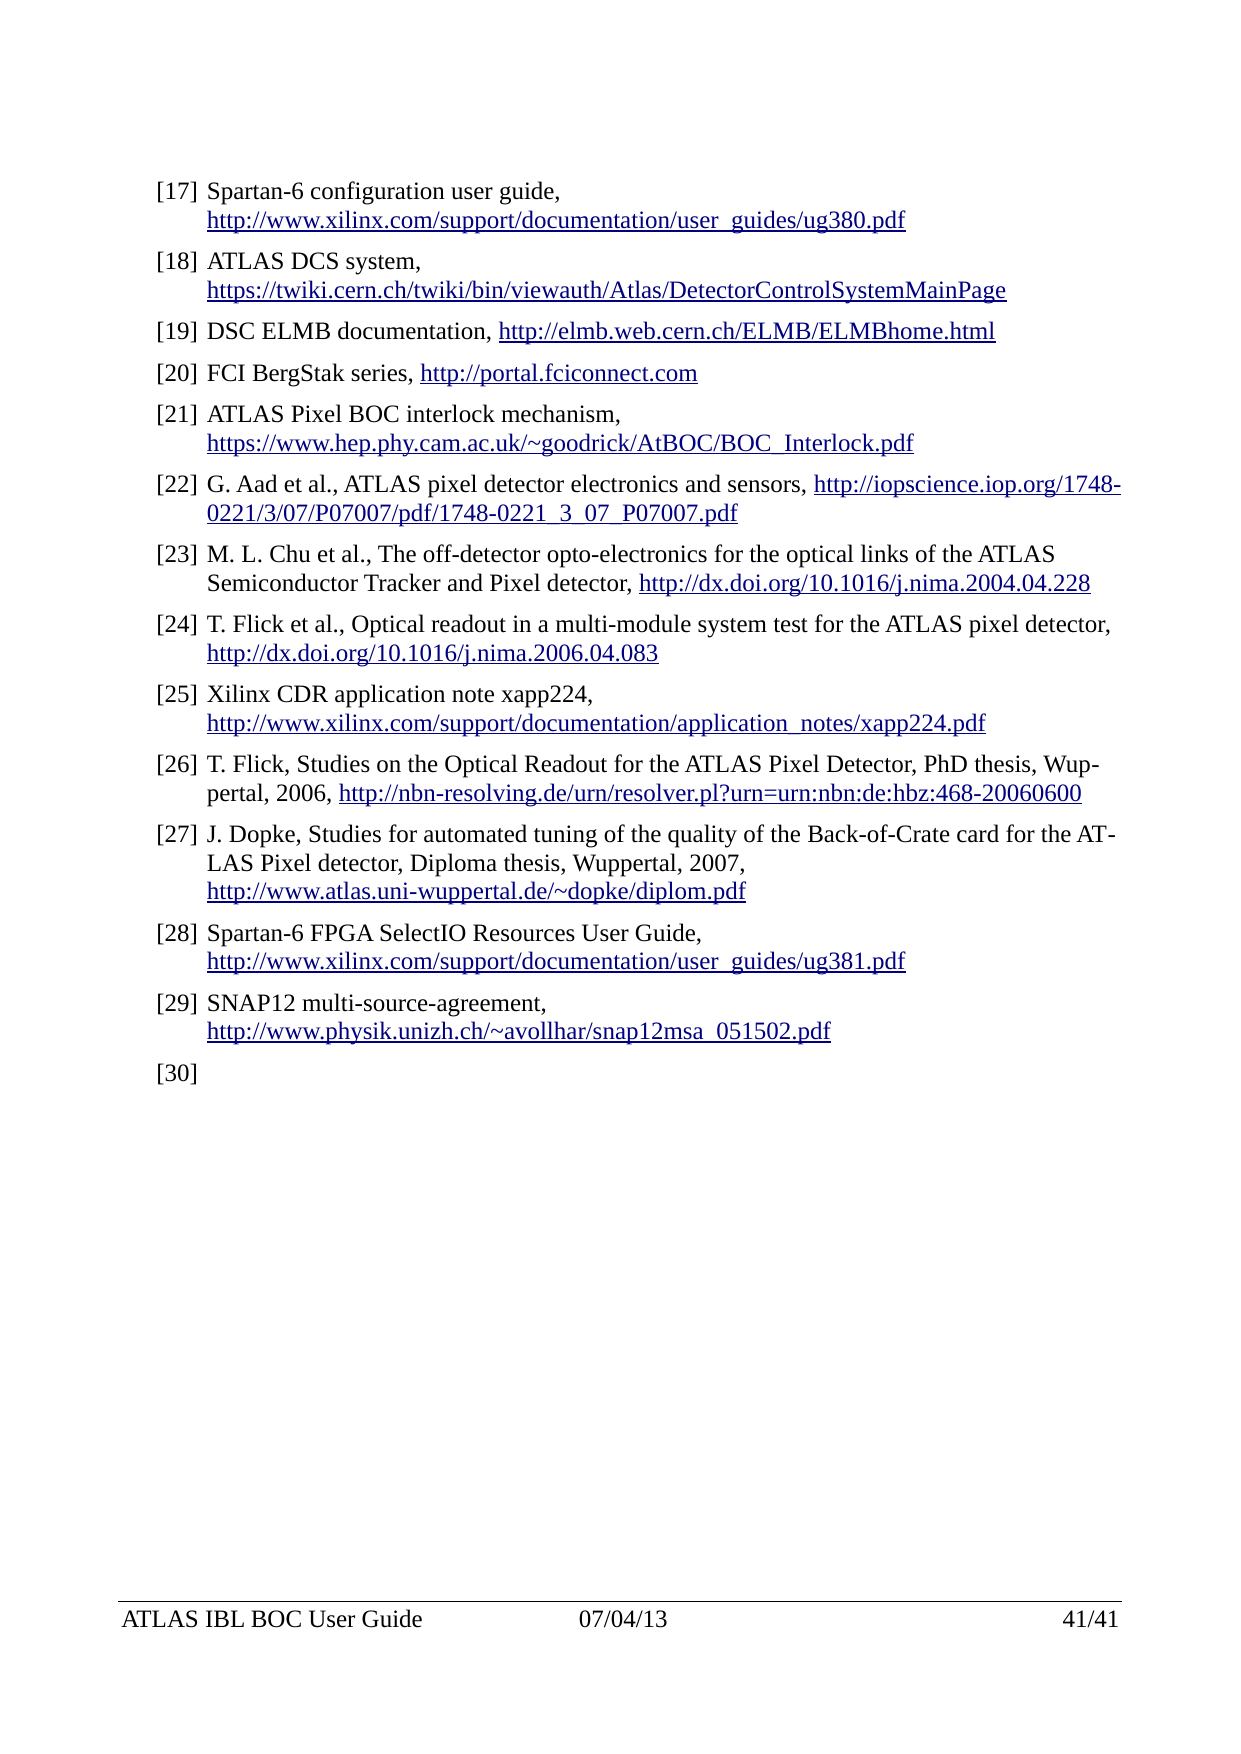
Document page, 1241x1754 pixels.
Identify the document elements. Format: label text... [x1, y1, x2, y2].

list T. Flick, Studies on the Optical Readout for the ATLAS Pixel Detector, PhD thesis, Wup­pertal, 2006, http://nbn-resolving.de/urn/resolver.pl?urn=urn:nbn:de:hbz:468-20060600 [156, 749, 1122, 806]
list J. Dopke, Studies for automated tuning of the quality of the Back-of-Crate card for the AT­LAS Pixel detector, Diploma thesis, Wuppertal, 2007, http://www.atlas.uni-wuppertal.de/~dopke/diplom.pdf [156, 819, 1122, 905]
list ATLAS DCS system, https://twiki.cern.ch/twiki/bin/viewauth/Atlas/DetectorControlSystemMainPage [156, 246, 1122, 304]
list Spartan-6 FPGA SelectIO Resources User Guide, http://www.xilinx.com/support/documentation/user_guides/ug381.pdf [156, 918, 1122, 975]
list ATLAS Pixel BOC interlock mechanism, https://www.hep.phy.cam.ac.uk/~goodrick/AtBOC/BOC_Interlock.pdf [156, 399, 1122, 456]
list Xilinx CDR application note xapp224, http://www.xilinx.com/support/documentation/application_notes/xapp224.pdf [156, 679, 1122, 736]
list SNAP12 multi-source-agreement, http://www.physik.unizh.ch/~avollhar/snap12msa_051502.pdf [156, 988, 1122, 1045]
list Spartan-6 configuration user guide, http://www.xilinx.com/support/documentation/user_guides/ug380.pdf [156, 176, 1122, 234]
list T. Flick et al., Optical readout in a multi-module system test for the ATLAS pixel detector, http://dx.doi.org/10.1016/j.nima.2006.04.083 [156, 609, 1122, 666]
list G. Aad et al., ATLAS pixel detector electronics and sensors, http://iopscience.iop.org/1748-0221/3/07/P07007/pdf/1748-0221_3_07_P07007.pdf [156, 469, 1122, 526]
list DSC ELMB documentation, http://elmb.web.cern.ch/ELMB/ELMBhome.html [156, 316, 1122, 345]
list FCI BergStak series, http://portal.fciconnect.com [156, 358, 1122, 386]
list M. L. Chu et al., The off-detector opto-electronics for the optical links of the ATLAS Semiconductor Tracker and Pixel detector, http://dx.doi.org/10.1016/j.nima.2004.04.228 [156, 539, 1122, 596]
